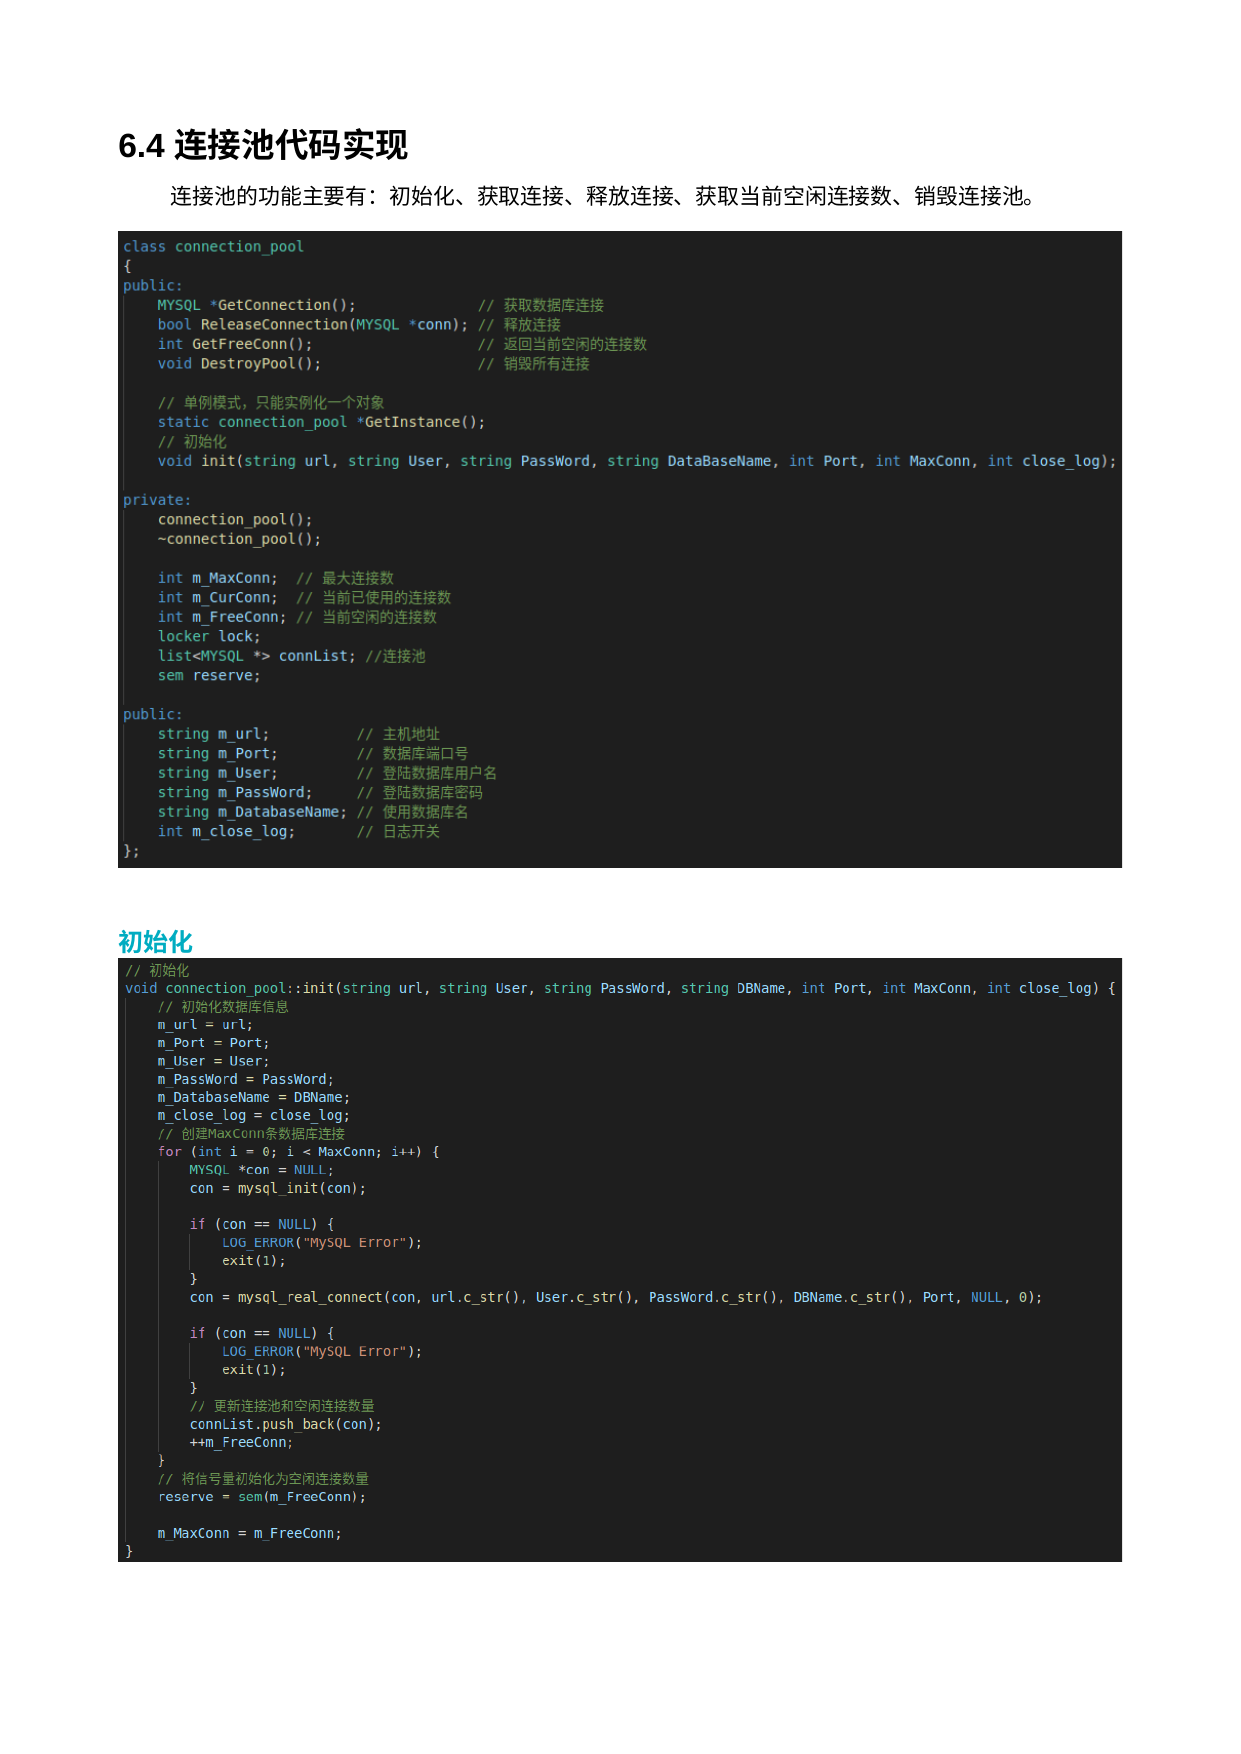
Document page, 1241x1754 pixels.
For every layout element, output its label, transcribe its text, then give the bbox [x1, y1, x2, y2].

picture [118, 231, 1123, 868]
subtitle 6.4 连接池代码实现 [118, 118, 1122, 167]
text 连接池的功能主要有：初始化、获取连接、释放连接、获取当前空闲连接数、销毁连接池。 [118, 179, 1122, 211]
picture [118, 958, 1123, 1562]
subtitle 初始化 [118, 923, 1122, 958]
